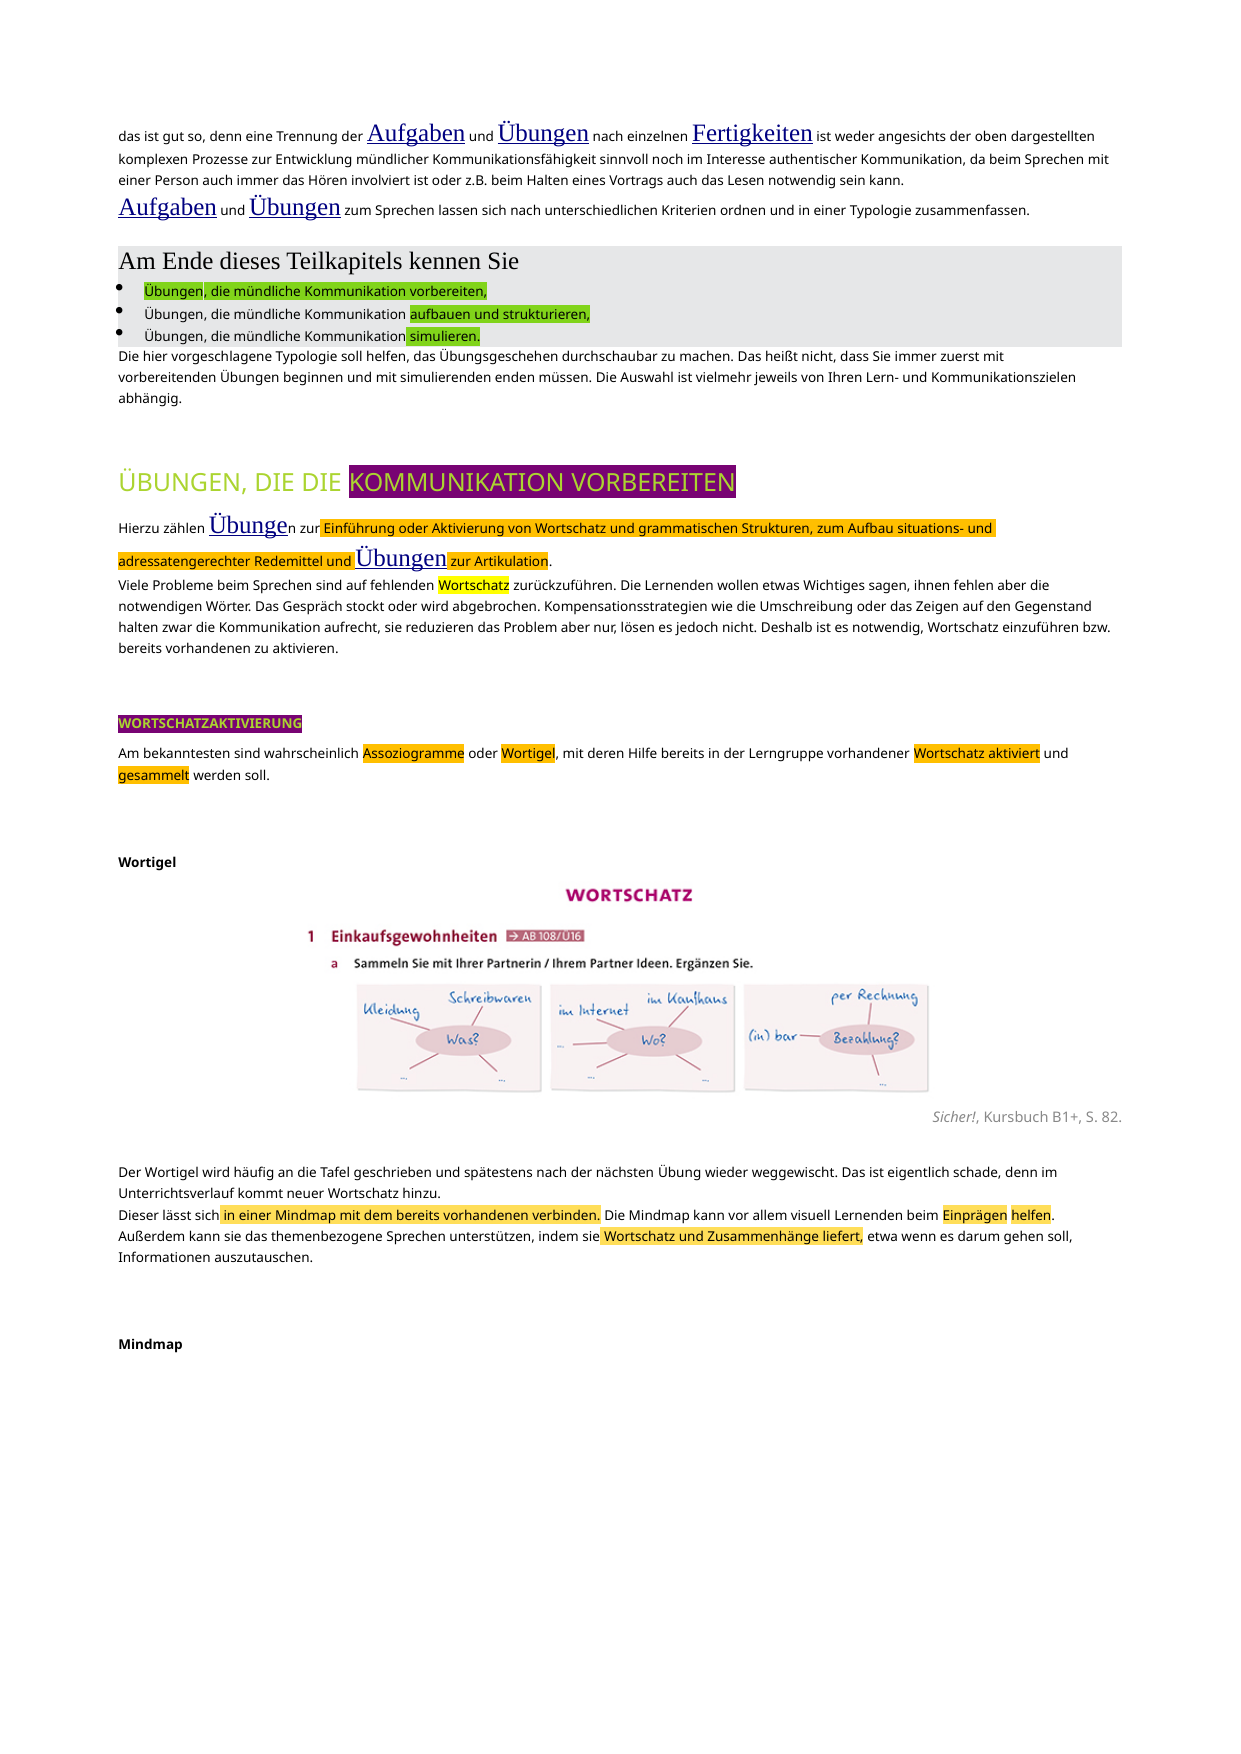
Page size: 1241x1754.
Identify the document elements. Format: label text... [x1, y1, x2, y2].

text Mindmap [118, 1335, 1122, 1353]
text Dieser lässt sich in einer Mindmap mit dem bereits vorhandenen verbinden. Die Mindmap kann vor allem visuell Lernenden beim Einprägen helfen. Außerdem kann sie das themenbezogene Sprechen unterstützen, indem sie Wortschatz und Zusammenhänge liefert, etwa wenn es darum gehen soll, Informationen auszutauschen. [118, 1205, 1122, 1266]
text Viele Probleme beim Sprechen sind auf fehlenden Wortschatz zurückzuführen. Die Lernenden wollen etwas Wichtiges sagen, ihnen fehlen aber die notwendigen Wörter. Das Gespräch stockt oder wird abgebrochen. Kompensationsstrategien wie die Umschreibung oder das Zeigen auf den Gegenstand halten zwar die Kommunikation aufrecht, sie reduzieren das Problem aber nur, lösen es jedoch nicht. Deshalb ist es notwendig, Wortschatz einzuführen bzw. bereits vorhandenen zu aktivieren. [118, 576, 1122, 658]
text Der Wortigel wird häufig an die Tafel geschrieben und spätestens nach der nächsten Übung wieder weggewischt. Das ist eigentlich schade, denn im Unterrichtsverlauf kommt neuer Wortschatz hinzu. [118, 1163, 1122, 1203]
list Übungen, die mündliche Kommunikation simulieren. [118, 324, 1122, 347]
picture [292, 873, 949, 1103]
list Übungen, die mündliche Kommunikation vorbereiten, [118, 279, 1122, 302]
subtitle WORTSCHATZAKTIVIERUNG [118, 714, 1122, 733]
list Übungen, die mündliche Kommunikation aufbauen und strukturieren, [118, 302, 1122, 324]
text Aufgaben und Übungen zum Sprechen lassen sich nach unterschiedlichen Kriterien ordnen und in einer Typologie zusammenfassen. [118, 192, 1122, 221]
text Wortigel [118, 853, 1122, 871]
text Hierzu zählen Übungen zur Einführung oder Aktivierung von Wortschatz und grammatischen Strukturen, zum Aufbau situations- und adressatengerechter Redemittel und Übungen zur Artikulation. [118, 510, 1122, 572]
subtitle ÜBUNGEN, DIE DIE KOMMUNIKATION VORBEREITEN [118, 464, 1122, 498]
text Am bekanntesten sind wahrscheinlich Assoziogramme oder Wortigel, mit deren Hilfe bereits in der Lerngruppe vorhandener Wortschatz aktiviert und gesammelt werden soll. [118, 744, 1122, 784]
text das ist gut so, denn eine Trennung der Aufgaben und Übungen nach einzelnen Fertigkeiten ist weder angesichts der oben dargestellten komplexen Prozesse zur Entwicklung mündlicher Kommunikationsfähigkeit sinnvoll noch im Interesse authentischer Kommunikation, da beim Sprechen mit einer Person auch immer das Hören involviert ist oder z.B. beim Halten eines Vortrags auch das Lesen notwendig sein kann. [118, 118, 1122, 189]
text Sicher!, Kursbuch B1+, S. 82. [118, 1107, 1122, 1127]
text Am Ende dieses Teilkapitels kennen Sie [118, 246, 1122, 275]
text Die hier vorgeschlagene Typologie soll helfen, das Übungsgeschehen durchschaubar zu machen. Das heißt nicht, dass Sie immer zuerst mit vorbereitenden Übungen beginnen und mit simulierenden enden müssen. Die Auswahl ist vielmehr jeweils von Ihren Lern- und Kommunikationszielen abhängig. [118, 347, 1122, 408]
